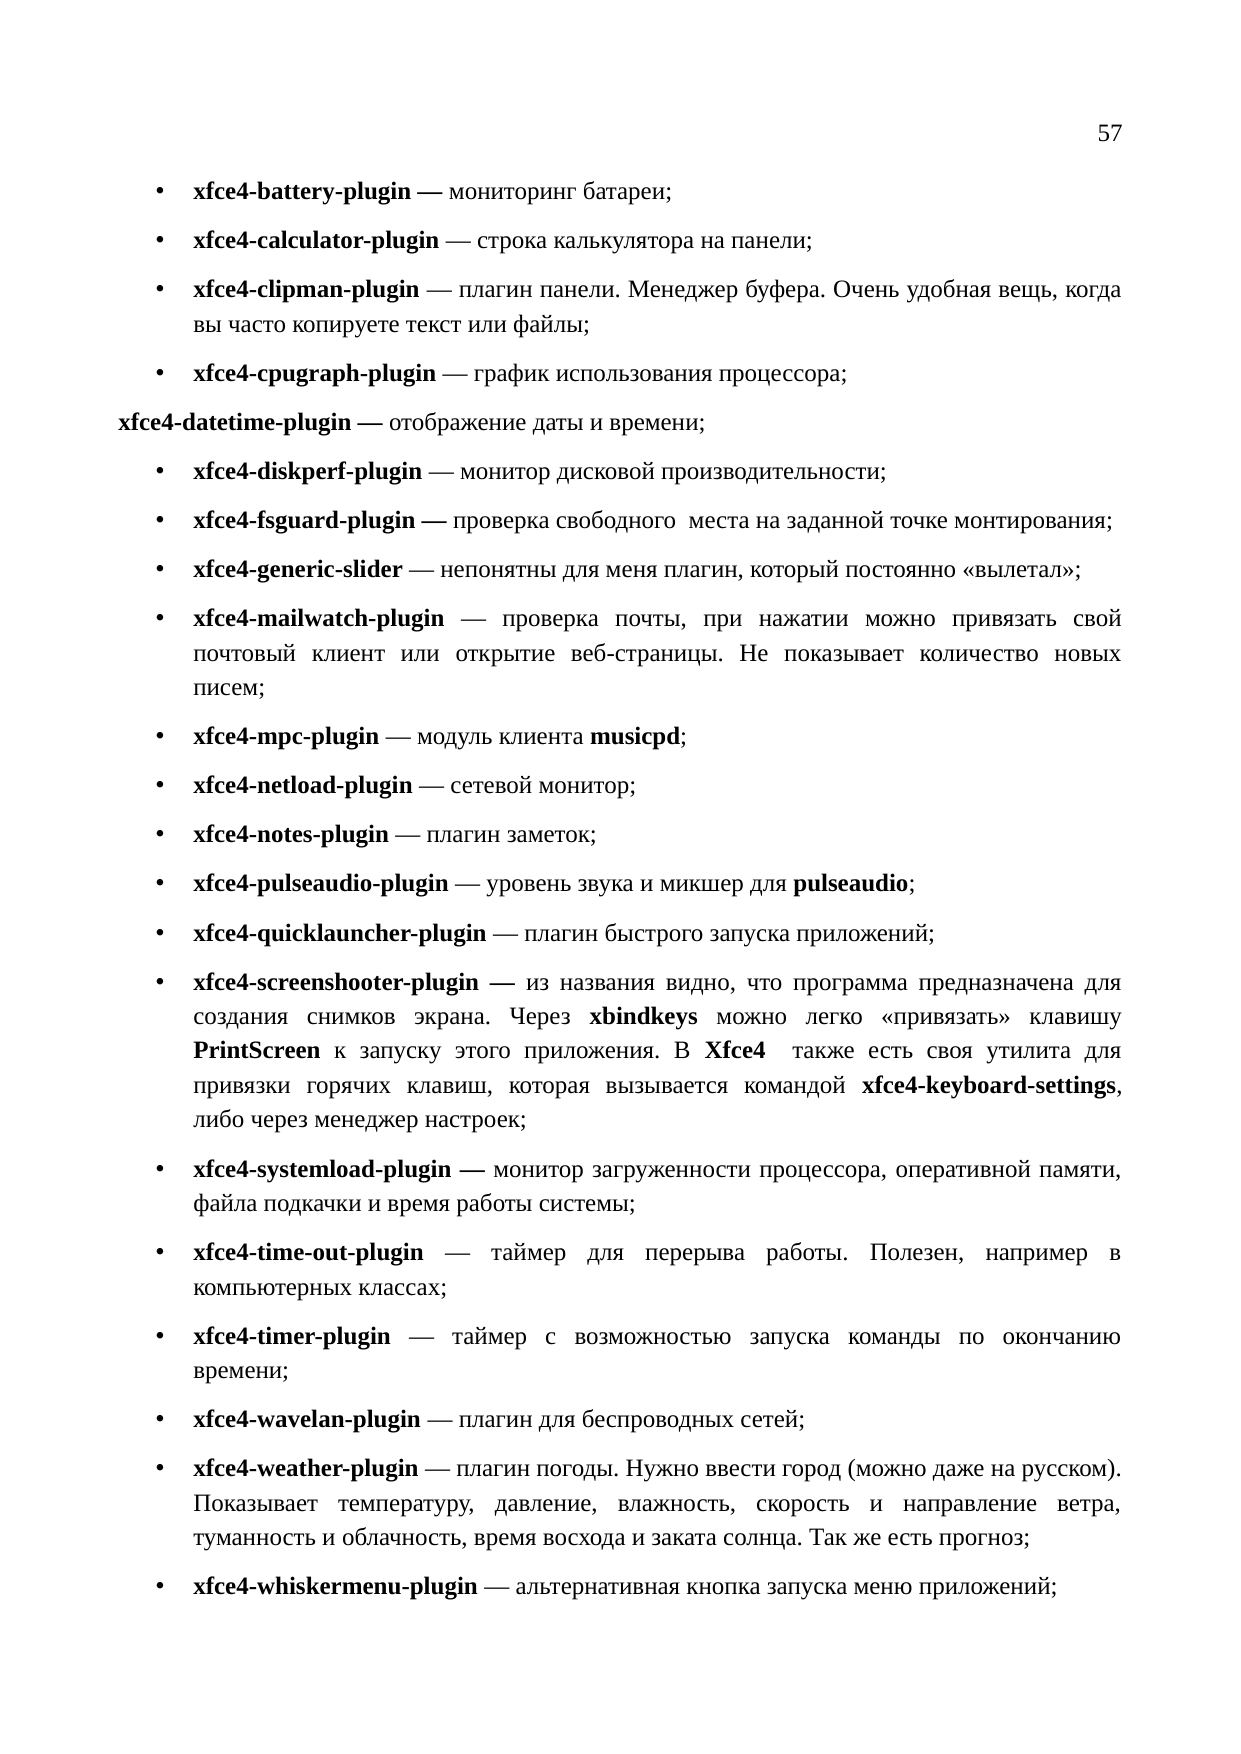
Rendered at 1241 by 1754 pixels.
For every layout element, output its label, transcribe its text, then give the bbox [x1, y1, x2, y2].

list xfce4-timer-plugin — таймер с возможностью запуска команды по окончанию времени; [156, 1321, 1122, 1384]
list xfce4-diskperf-plugin — монитор дисковой производительности; [156, 456, 1122, 485]
list xfce4-notes-plugin — плагин заметок; [156, 819, 1122, 848]
list xfce4-weather-plugin — плагин погоды. Нужно ввести город (можно даже на русском). Показывает температуру, давление, влажность, скорость и направление ветра, туманность и облачность, время восхода и заката солнца. Так же есть прогноз; [156, 1453, 1122, 1551]
list xfce4-time-out-plugin — таймер для перерыва работы. Полезен, например в компьютерных классах; [156, 1237, 1122, 1300]
list xfce4-mpc-plugin — модуль клиента musicpd; [156, 721, 1122, 750]
list xfce4-systemload-plugin — монитор загруженности процессора, оперативной памяти, файла подкачки и время работы системы; [156, 1154, 1122, 1217]
list xfce4-quicklauncher-plugin — плагин быстрого запуска приложений; [156, 918, 1122, 946]
list xfce4-wavelan-plugin — плагин для беспроводных сетей; [156, 1404, 1122, 1433]
list xfce4-whiskermenu-plugin — альтернативная кнопка запуска меню приложений; [156, 1571, 1122, 1600]
list xfce4-calculator-plugin — строка калькулятора на панели; [156, 225, 1122, 254]
list xfce4-mailwatch-plugin — проверка почты, при нажатии можно привязать свой почтовый клиент или открытие веб-страницы. Не показывает количество новых писем; [156, 603, 1122, 701]
list xfce4-clipman-plugin — плагин панели. Менеджер буфера. Очень удобная вещь, когда вы часто копируете текст или файлы; [156, 274, 1122, 338]
list xfce4-netload-plugin — сетевой монитор; [156, 770, 1122, 799]
list xfce4-screenshooter-plugin — из названия видно, что программа предназначена для создания снимков экрана. Через xbindkeys можно легко «привязать» клавишу PrintScreen к запуску этого приложения. В Xfce4 также есть своя утилита для привязки горячих клавиш, которая вызывается командой xfce4-keyboard-settings, либо через менеджер настроек; [156, 967, 1122, 1133]
list xfce4-cpugraph-plugin — график использования процессора; [156, 358, 1122, 387]
list xfce4-pulseaudio-plugin — уровень звука и микшер для pulseaudio; [156, 868, 1122, 897]
list xfce4-generic-slider — непонятны для меня плагин, который постоянно «вылетал»; [156, 554, 1122, 583]
list xfce4-fsguard-plugin — проверка свободного места на заданной точке монтирования; [156, 505, 1122, 534]
text xfce4-datetime-plugin — отображение даты и времени; [118, 407, 1122, 436]
list xfce4-battery-plugin — мониторинг батареи; [156, 176, 1122, 205]
